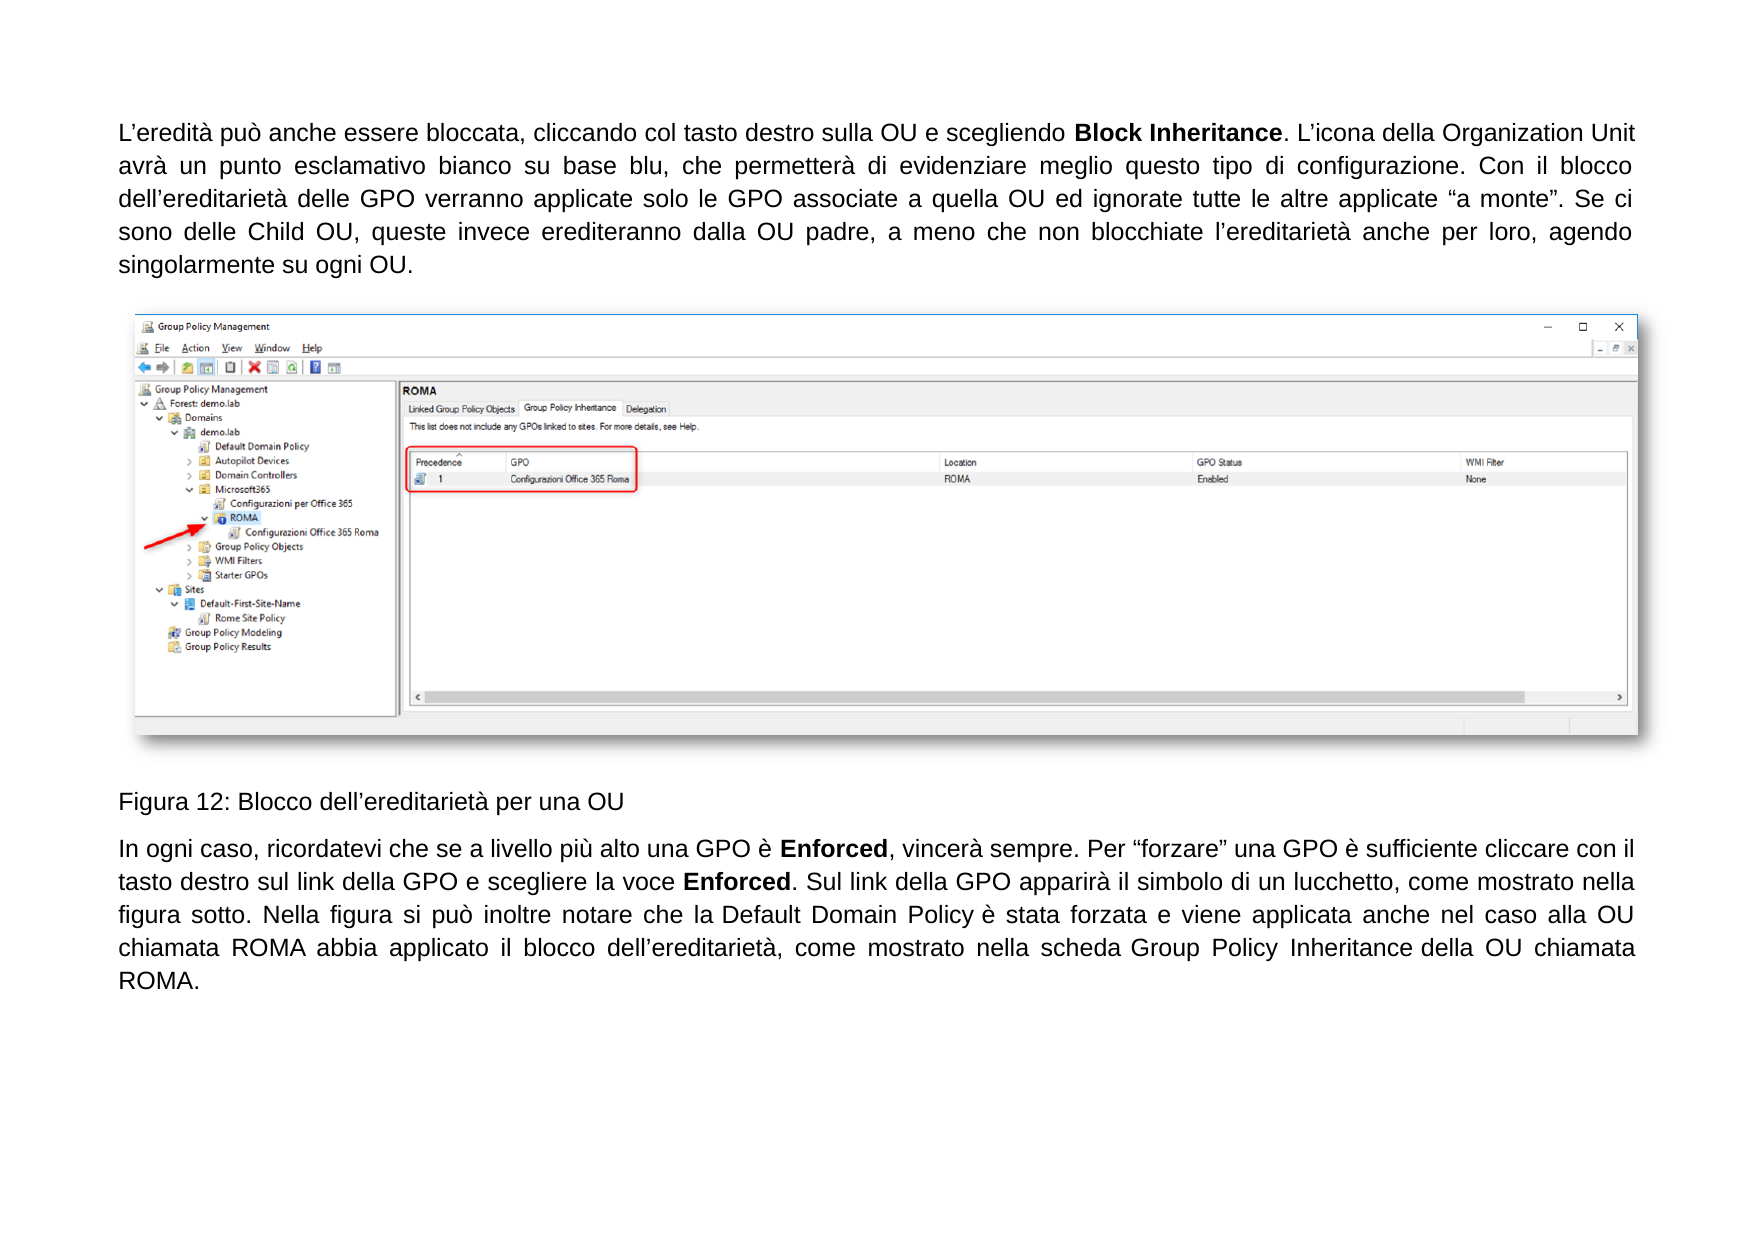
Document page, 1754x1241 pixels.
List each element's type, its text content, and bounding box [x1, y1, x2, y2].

picture [118, 297, 1671, 768]
text In ogni caso, ricordatevi che se a livello più alto una GPO è Enforced, vincerà sempre. Per “forzare” una GPO è sufficiente cliccare con il tasto destro sul link della GPO e scegliere la voce Enforced. Sul link della GPO apparirà il simbolo di un lucchetto, come mostrato nella figura sotto. Nella figura si può inoltre notare che la Default Domain Policy è stata forzata e viene applicata anche nel caso alla OU chiamata ROMA abbia applicato il blocco dell’ereditarietà, come mostrato nella scheda Group Policy Inheritance della OU chiamata ROMA. [118, 834, 1636, 995]
text Figura 12: Blocco dell’ereditarietà per una OU [118, 787, 1636, 815]
text L’eredità può anche essere bloccata, cliccando col tasto destro sulla OU e scegliendo Block Inheritance. L’icona della Organization Unit avrà un punto esclamativo bianco su base blu, che permetterà di evidenziare meglio questo tipo di configurazione. Con il blocco dell’ereditarietà delle GPO verranno applicate solo le GPO associate a quella OU ed ignorate tutte le altre applicate “a monte”. Se ci sono delle Child OU, queste invece erediteranno dalla OU padre, a meno che non blocchiate l’ereditarietà anche per loro, agendo singolarmente su ogni OU. [118, 118, 1636, 279]
